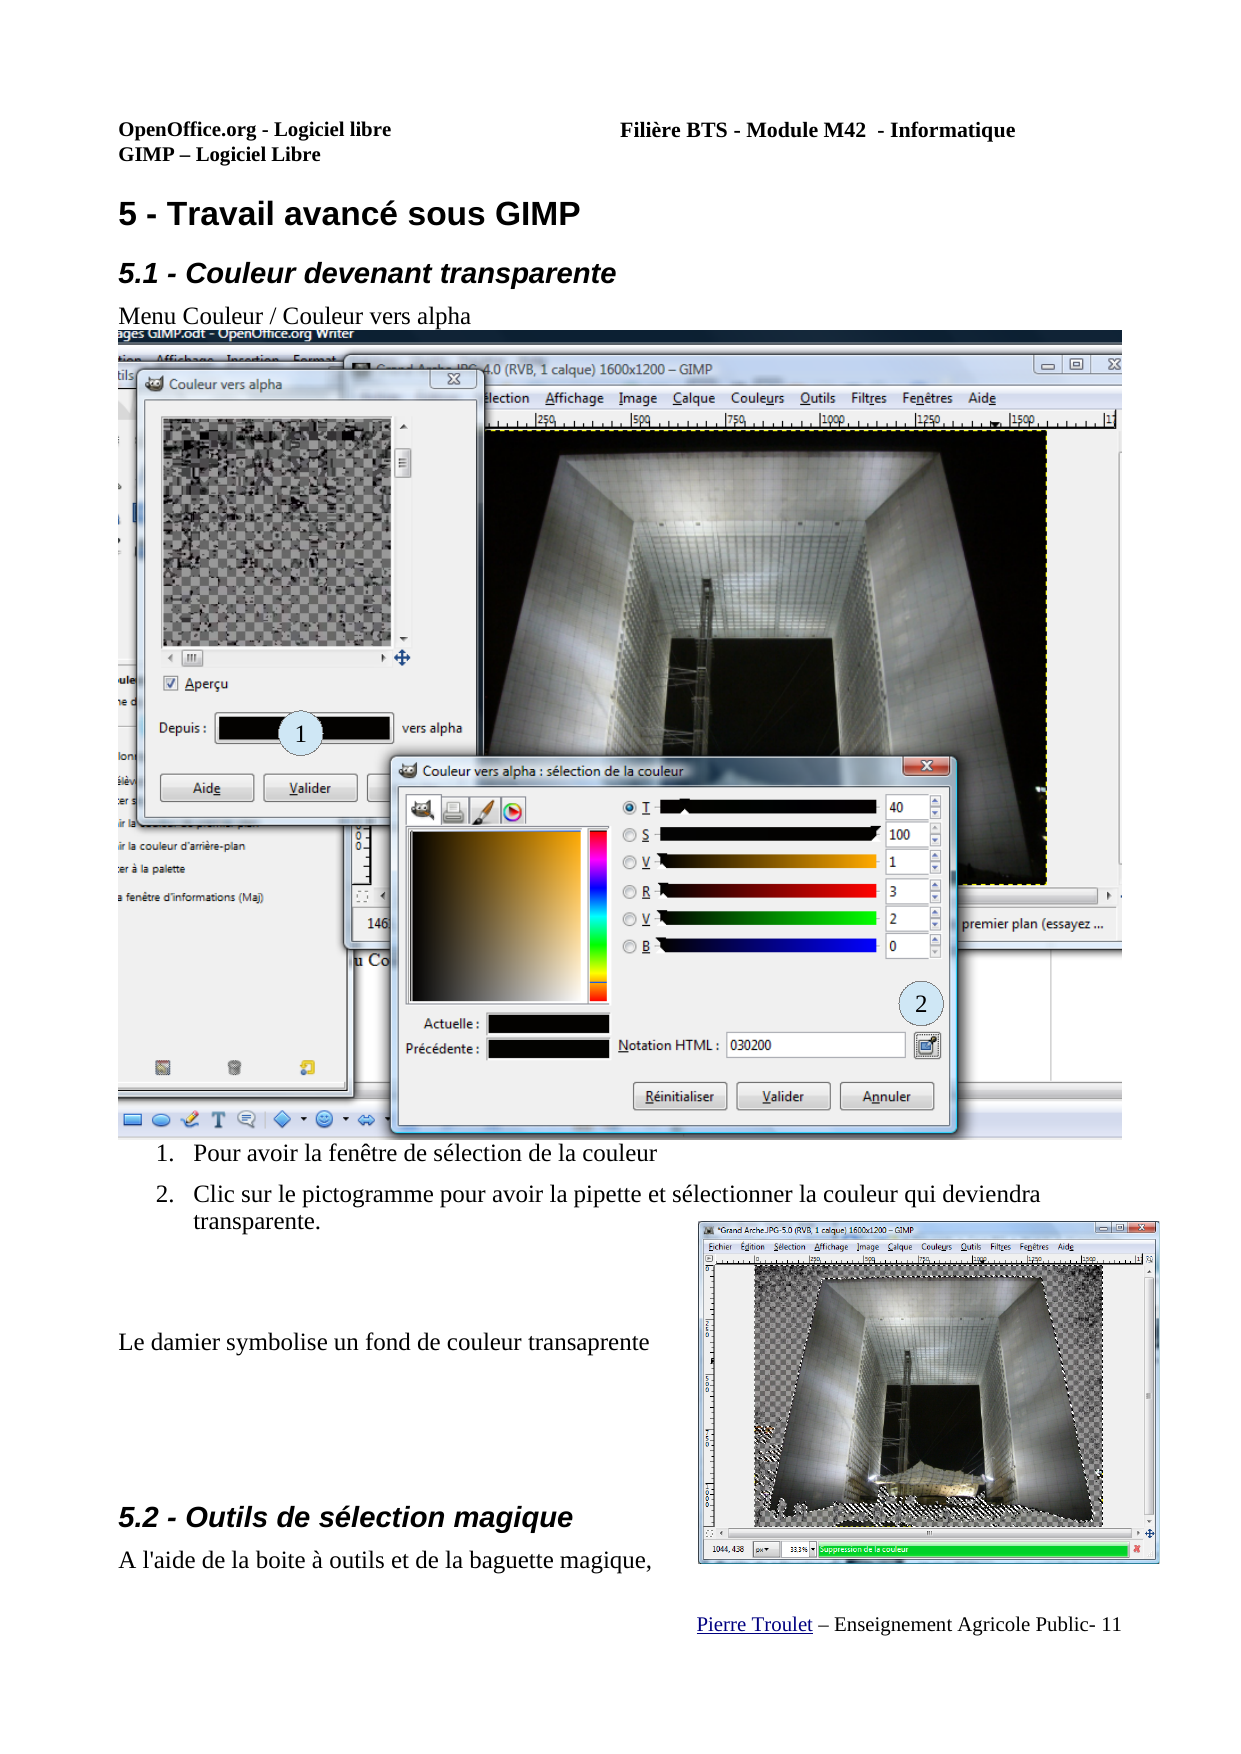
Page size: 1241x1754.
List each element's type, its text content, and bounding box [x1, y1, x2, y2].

picture [698, 1221, 1160, 1564]
list Clic sur le pictogramme pour avoir la pipette et sélectionner la couleur qui deviendra transparente. [156, 1180, 1122, 1235]
subtitle Travail avancé sous GIMP [118, 195, 1122, 232]
text A l'aide de la boite à outils et de la baguette magique, [118, 1547, 1122, 1574]
subtitle Couleur devenant transparente [118, 257, 1122, 290]
list Pour avoir la fenêtre de sélection de la couleur [156, 1140, 1122, 1167]
picture [118, 330, 1122, 1140]
text Menu Couleur / Couleur vers alpha [118, 302, 1122, 330]
text Le damier symbolise un fond de couleur transaprente [118, 1328, 698, 1356]
subtitle Outils de sélection magique [118, 1501, 698, 1534]
